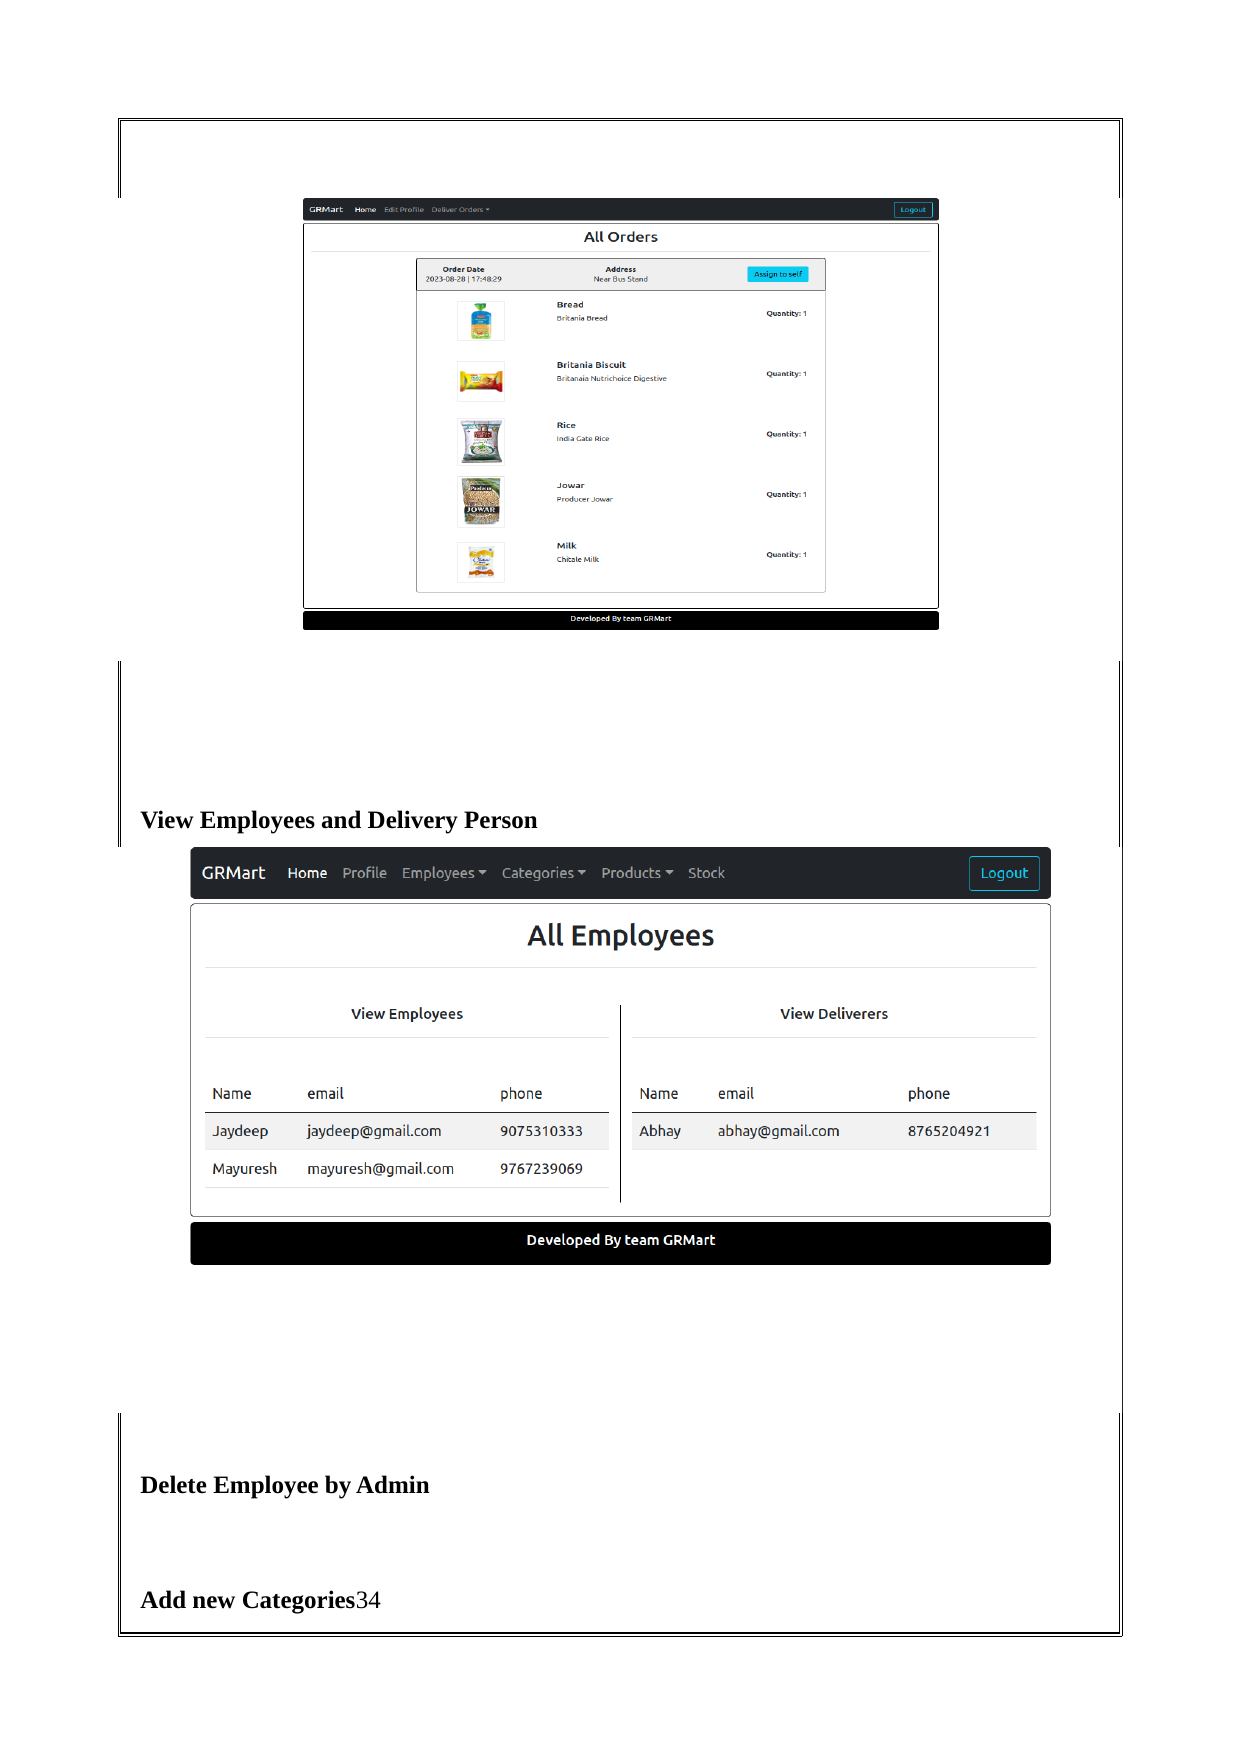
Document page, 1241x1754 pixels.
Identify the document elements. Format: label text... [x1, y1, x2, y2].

text Delete Employee by Admin [140, 1470, 1100, 1498]
picture [118, 198, 1123, 661]
text View Employees and Delivery Person [140, 805, 1100, 833]
picture [118, 847, 1123, 1413]
